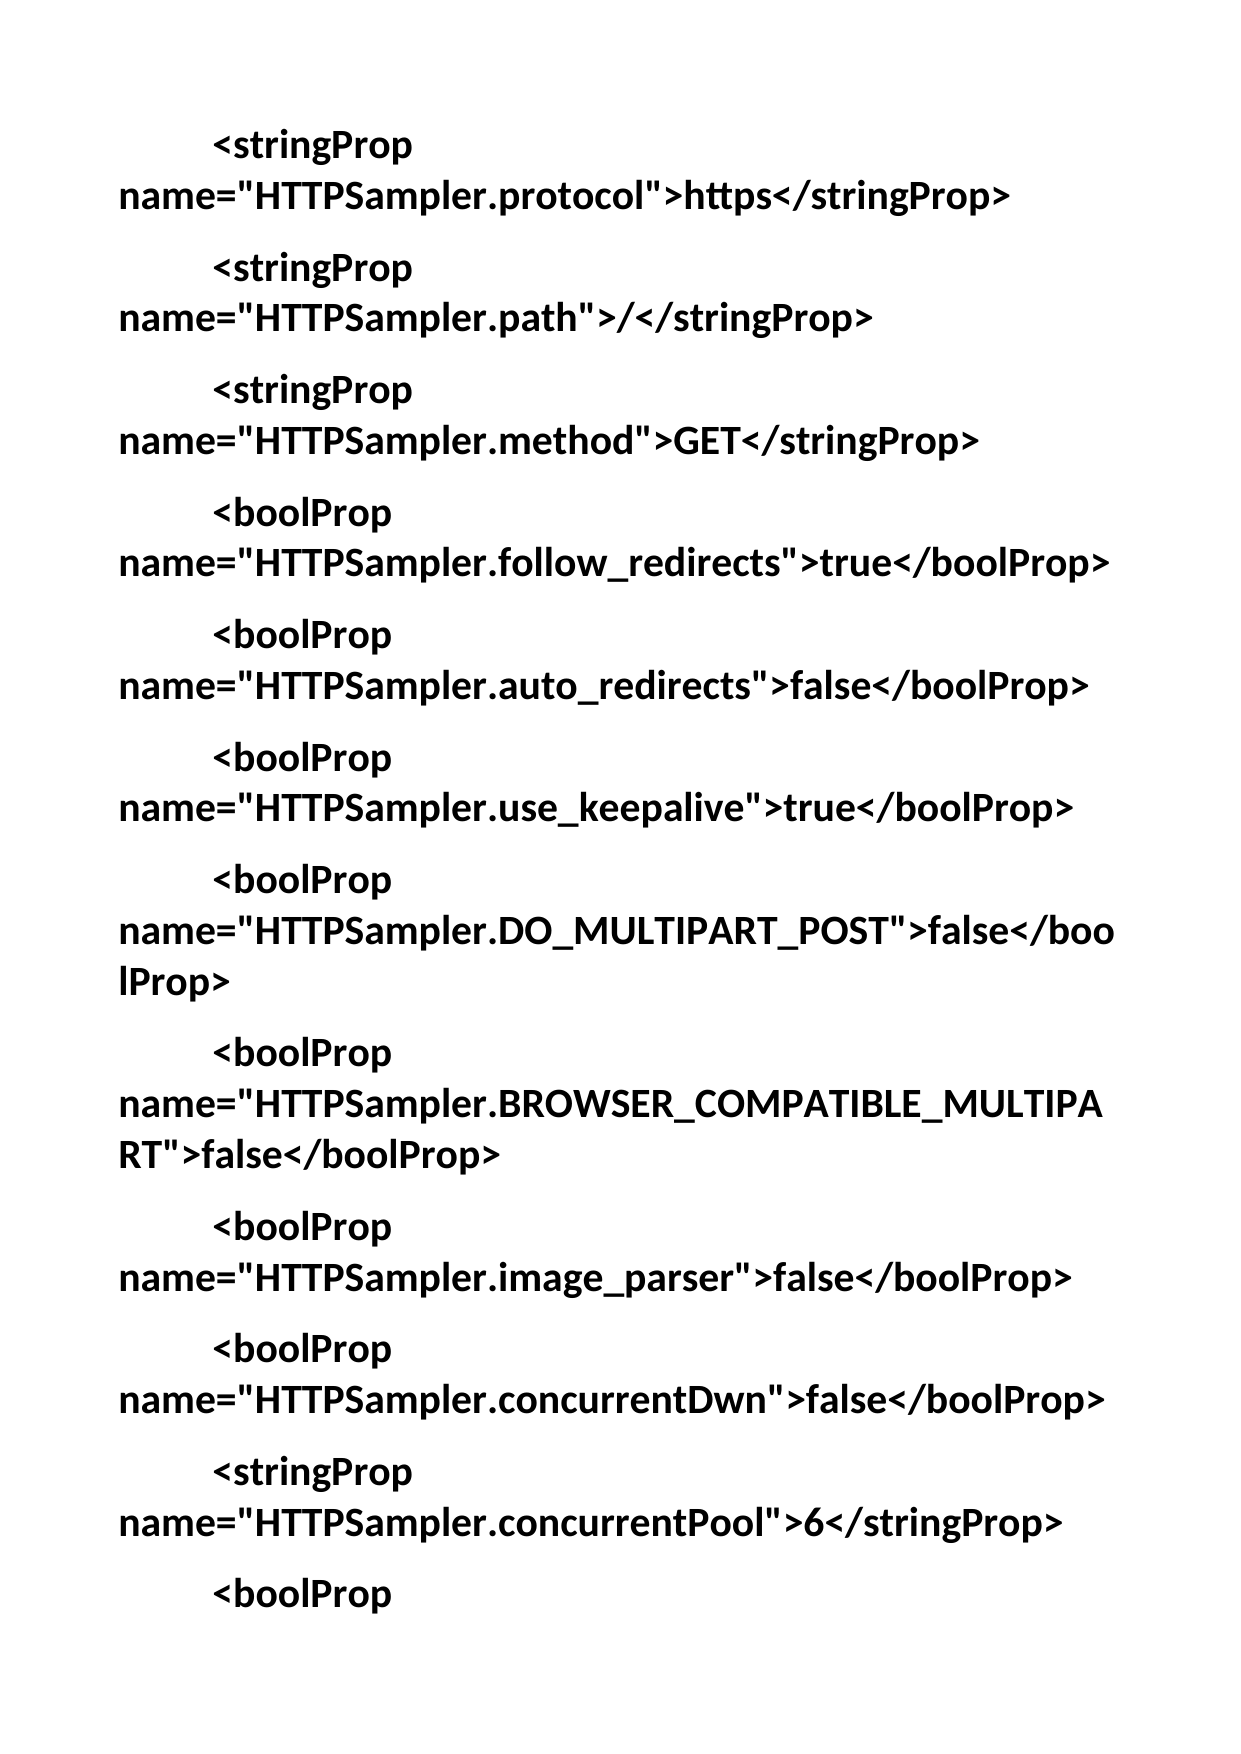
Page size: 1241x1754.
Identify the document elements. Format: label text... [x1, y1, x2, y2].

text <boolProp name="HTTPSampler.auto_redirects">false</boolProp> [118, 608, 1122, 710]
text <stringProp name="HTTPSampler.concurrentPool">6</stringProp> [118, 1445, 1122, 1546]
text <boolProp name="HTTPSampler.image_parser">false</boolProp> [118, 1200, 1122, 1301]
text <boolProp name="HTTPSampler.concurrentDwn">false</boolProp> [118, 1322, 1122, 1424]
text <stringProp name="HTTPSampler.path">/</stringProp> [118, 241, 1122, 342]
text <boolProp [118, 1567, 1122, 1618]
text <boolProp name="HTTPSampler.use_keepalive">true</boolProp> [118, 731, 1122, 832]
text <boolProp name="HTTPSampler.follow_redirects">true</boolProp> [118, 486, 1122, 587]
text <boolProp name="HTTPSampler.BROWSER_COMPATIBLE_MULTIPART">false</boolProp> [118, 1026, 1122, 1179]
text <boolProp name="HTTPSampler.DO_MULTIPART_POST">false</boolProp> [118, 853, 1122, 1006]
text <stringProp name="HTTPSampler.method">GET</stringProp> [118, 363, 1122, 465]
text <stringProp name="HTTPSampler.protocol">https</stringProp> [118, 118, 1122, 220]
